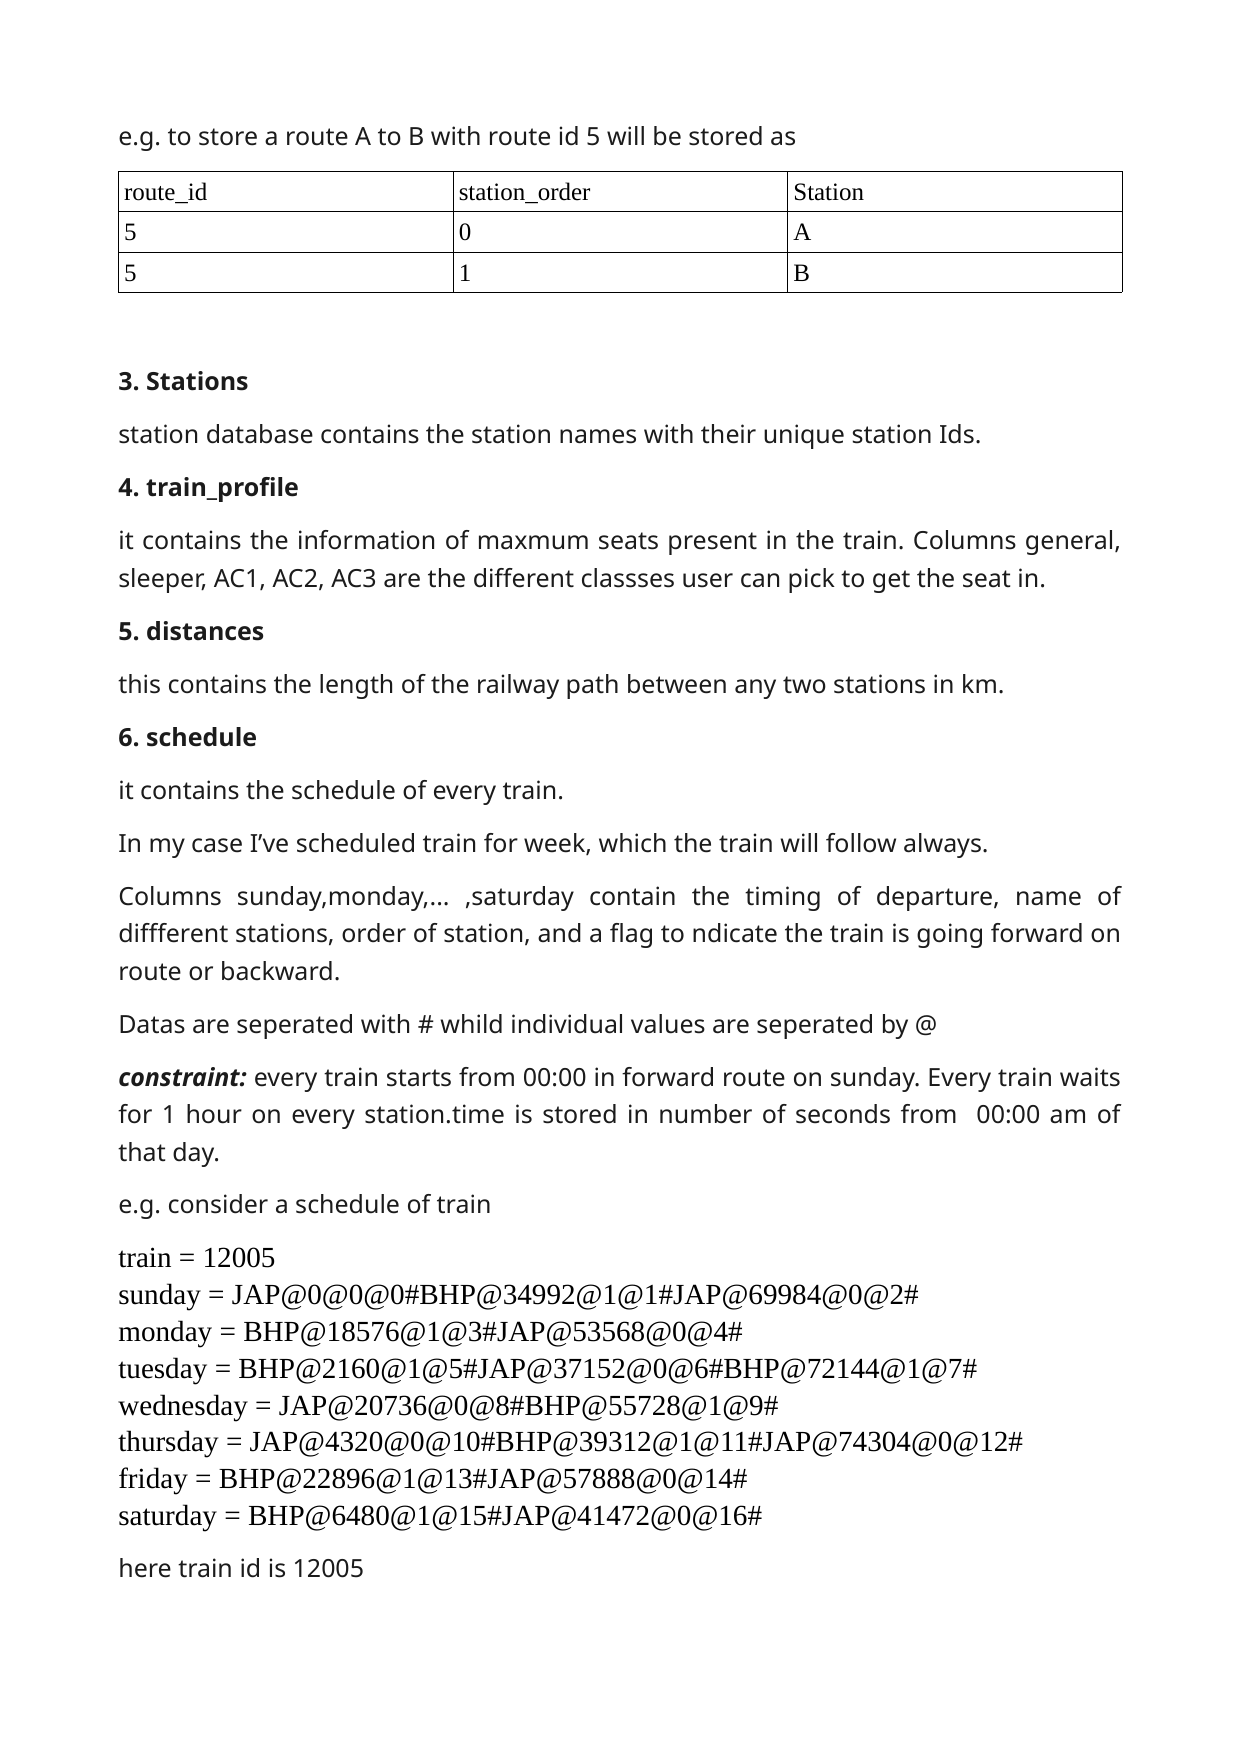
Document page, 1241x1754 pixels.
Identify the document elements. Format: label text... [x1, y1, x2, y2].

text it contains the information of maxmum seats present in the train. Columns general, sleeper, AC1, AC2, AC3 are the different classses user can pick to get the seat in. [118, 523, 1122, 594]
table_header station_order [454, 172, 787, 211]
table_cell B [788, 253, 1122, 292]
table_cell 1 [454, 253, 787, 292]
text it contains the schedule of every train. [118, 772, 1122, 807]
text this contains the length of the railway path between any two stations in km. [118, 666, 1122, 701]
table_header route_id [119, 172, 453, 211]
text train = 12005 sunday = JAP@0@0@0#BHP@34992@1@1#JAP@69984@0@2# monday = BHP@18576@1@3#JAP@53568@0@4# tuesday = BHP@2160@1@5#JAP@37152@0@6#BHP@72144@1@7# wednesday = JAP@20736@0@8#BHP@55728@1@9# thursday = JAP@4320@0@10#BHP@39312@1@11#JAP@74304@0@12# friday = BHP@22896@1@13#JAP@57888@0@14# saturday = BHP@6480@1@15#JAP@41472@0@16# [118, 1240, 1122, 1532]
table_cell 0 [454, 212, 787, 252]
text In my case I’ve scheduled train for week, which the train will follow always. [118, 826, 1122, 859]
text 3. Stations [118, 364, 1122, 398]
table_header Station [788, 172, 1122, 211]
table_cell 5 [119, 253, 453, 292]
text e.g. consider a schedule of train [118, 1187, 1122, 1221]
table_cell 5 [119, 212, 453, 252]
table_cell A [788, 212, 1122, 252]
text 6. schedule [118, 719, 1122, 753]
text 4. train_profile [118, 470, 1122, 504]
text station database contains the station names with their unique station Ids. [118, 417, 1122, 451]
text Datas are seperated with # whild individual values are seperated by @ [118, 1006, 1122, 1040]
text e.g. to store a route A to B with route id 5 will be stored as [118, 118, 1122, 152]
text 5. distances [118, 613, 1122, 647]
text Columns sunday,monday,... ,saturday contain the timing of departure, name of diffferent stations, order of station, and a flag to ndicate the train is going forward on route or backward. [118, 878, 1122, 987]
text here train id is 12005 [118, 1551, 1122, 1585]
text constraint: every train starts from 00:00 in forward route on sunday. Every train waits for 1 hour on every station.time is stored in number of seconds from 00:00 am of that day. [118, 1059, 1122, 1168]
